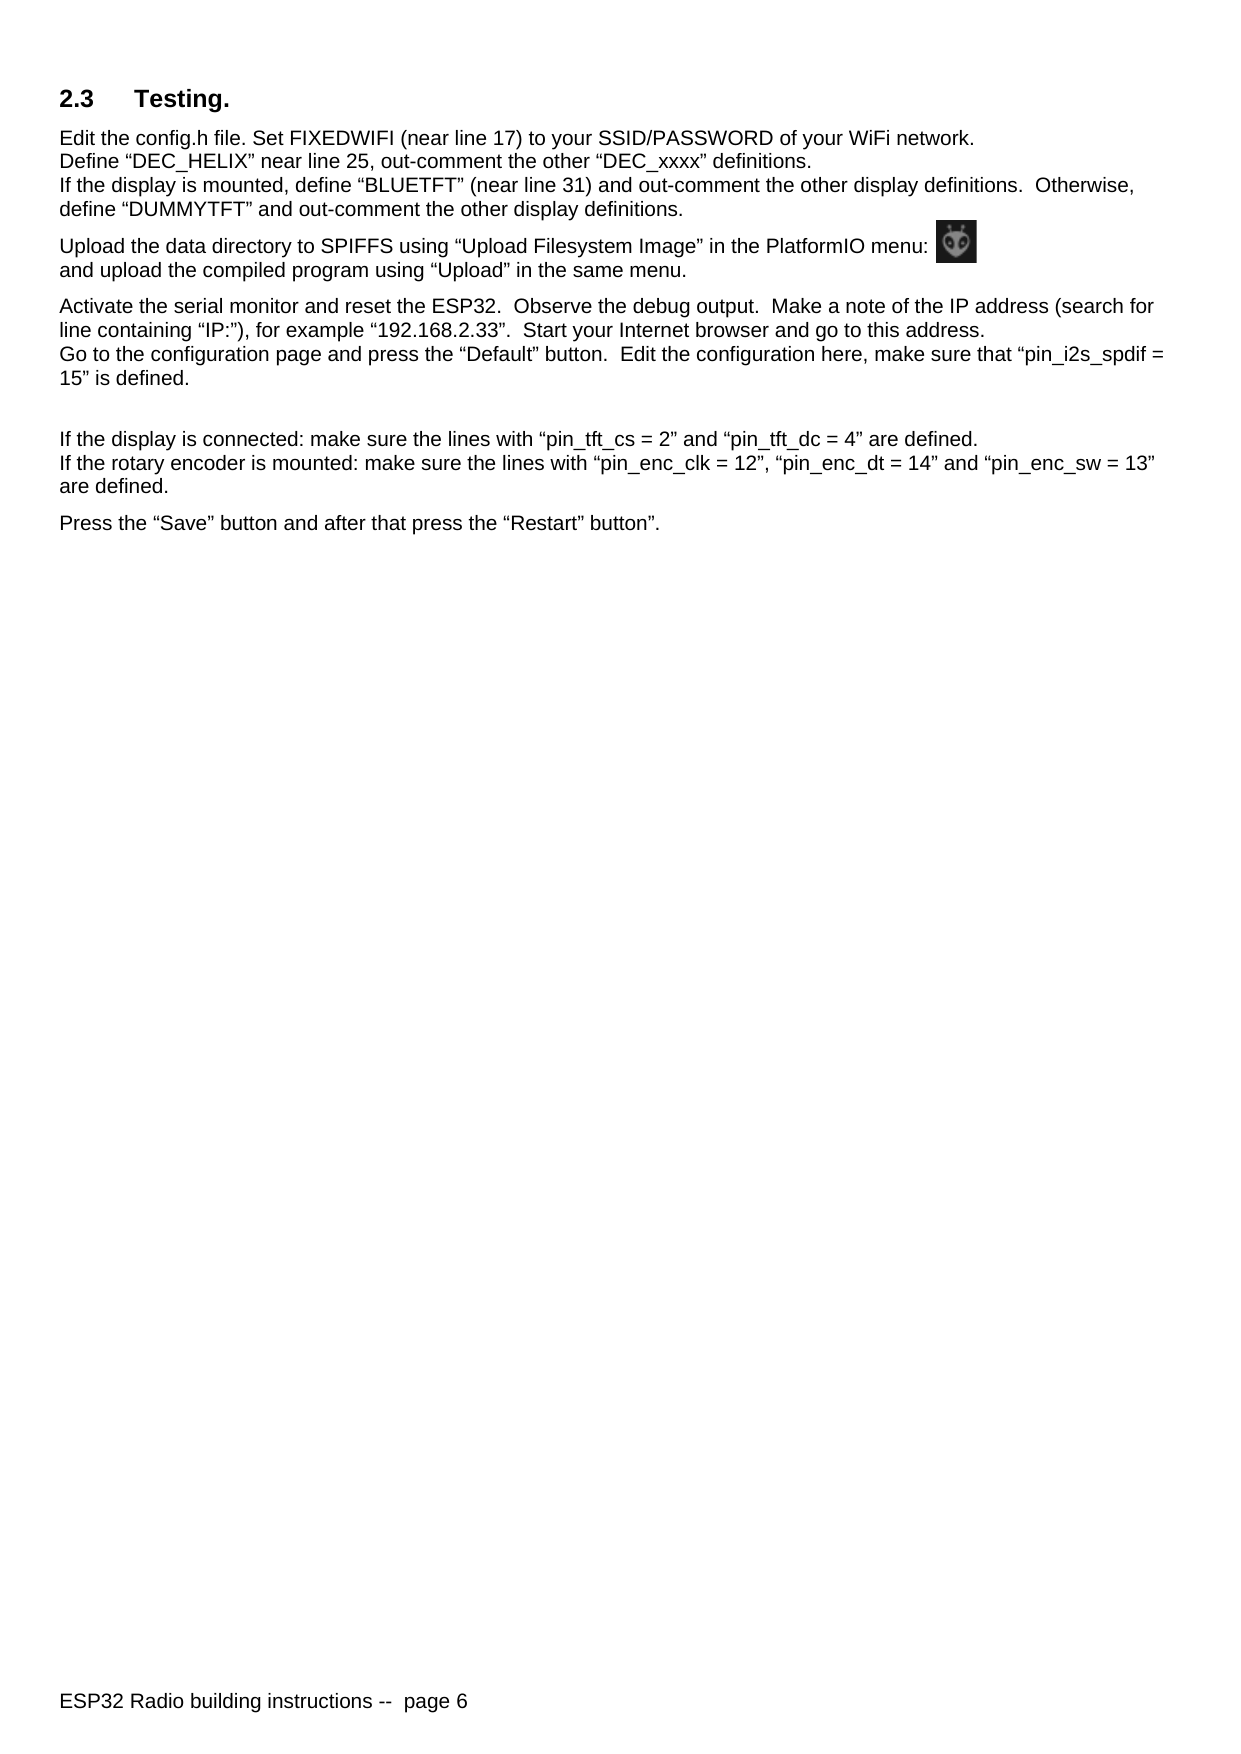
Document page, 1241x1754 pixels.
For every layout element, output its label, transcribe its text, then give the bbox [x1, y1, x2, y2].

text Activate the serial monitor and reset the ESP32. Observe the debug output. Make a note of the IP address (search for line containing “IP:”), for example “192.168.2.33”. Start your Internet browser and go to this address. Go to the configuration page and press the “Default” button. Edit the configuration here, make sure that “pin_i2s_spdif = 15” is defined. [59, 294, 1181, 414]
text Upload the data directory to SPIFFS using “Upload Filesystem Image” in the PlatformIO menu: and upload the compiled program using “Upload” in the same menu. [59, 234, 1181, 282]
text Press the “Save” button and after that press the “Restart” button”. [59, 511, 1181, 535]
subtitle Testing. [59, 84, 1181, 113]
text Edit the config.h file. Set FIXEDWIFI (near line 17) to your SSID/PASSWORD of your WiFi network. Define “DEC_HELIX” near line 25, out-comment the other “DEC_xxxx” definitions. If the display is mounted, define “BLUETFT” (near line 31) and out-comment the other display definitions. Otherwise, define “DUMMYTFT” and out-comment the other display definitions. [59, 125, 1181, 221]
text If the display is connected: make sure the lines with “pin_tft_cs = 2” and “pin_tft_dc = 4” are defined. If the rotary encoder is mounted: make sure the lines with “pin_enc_clk = 12”, “pin_enc_dt = 14” and “pin_enc_sw = 13” are defined. [59, 426, 1181, 498]
